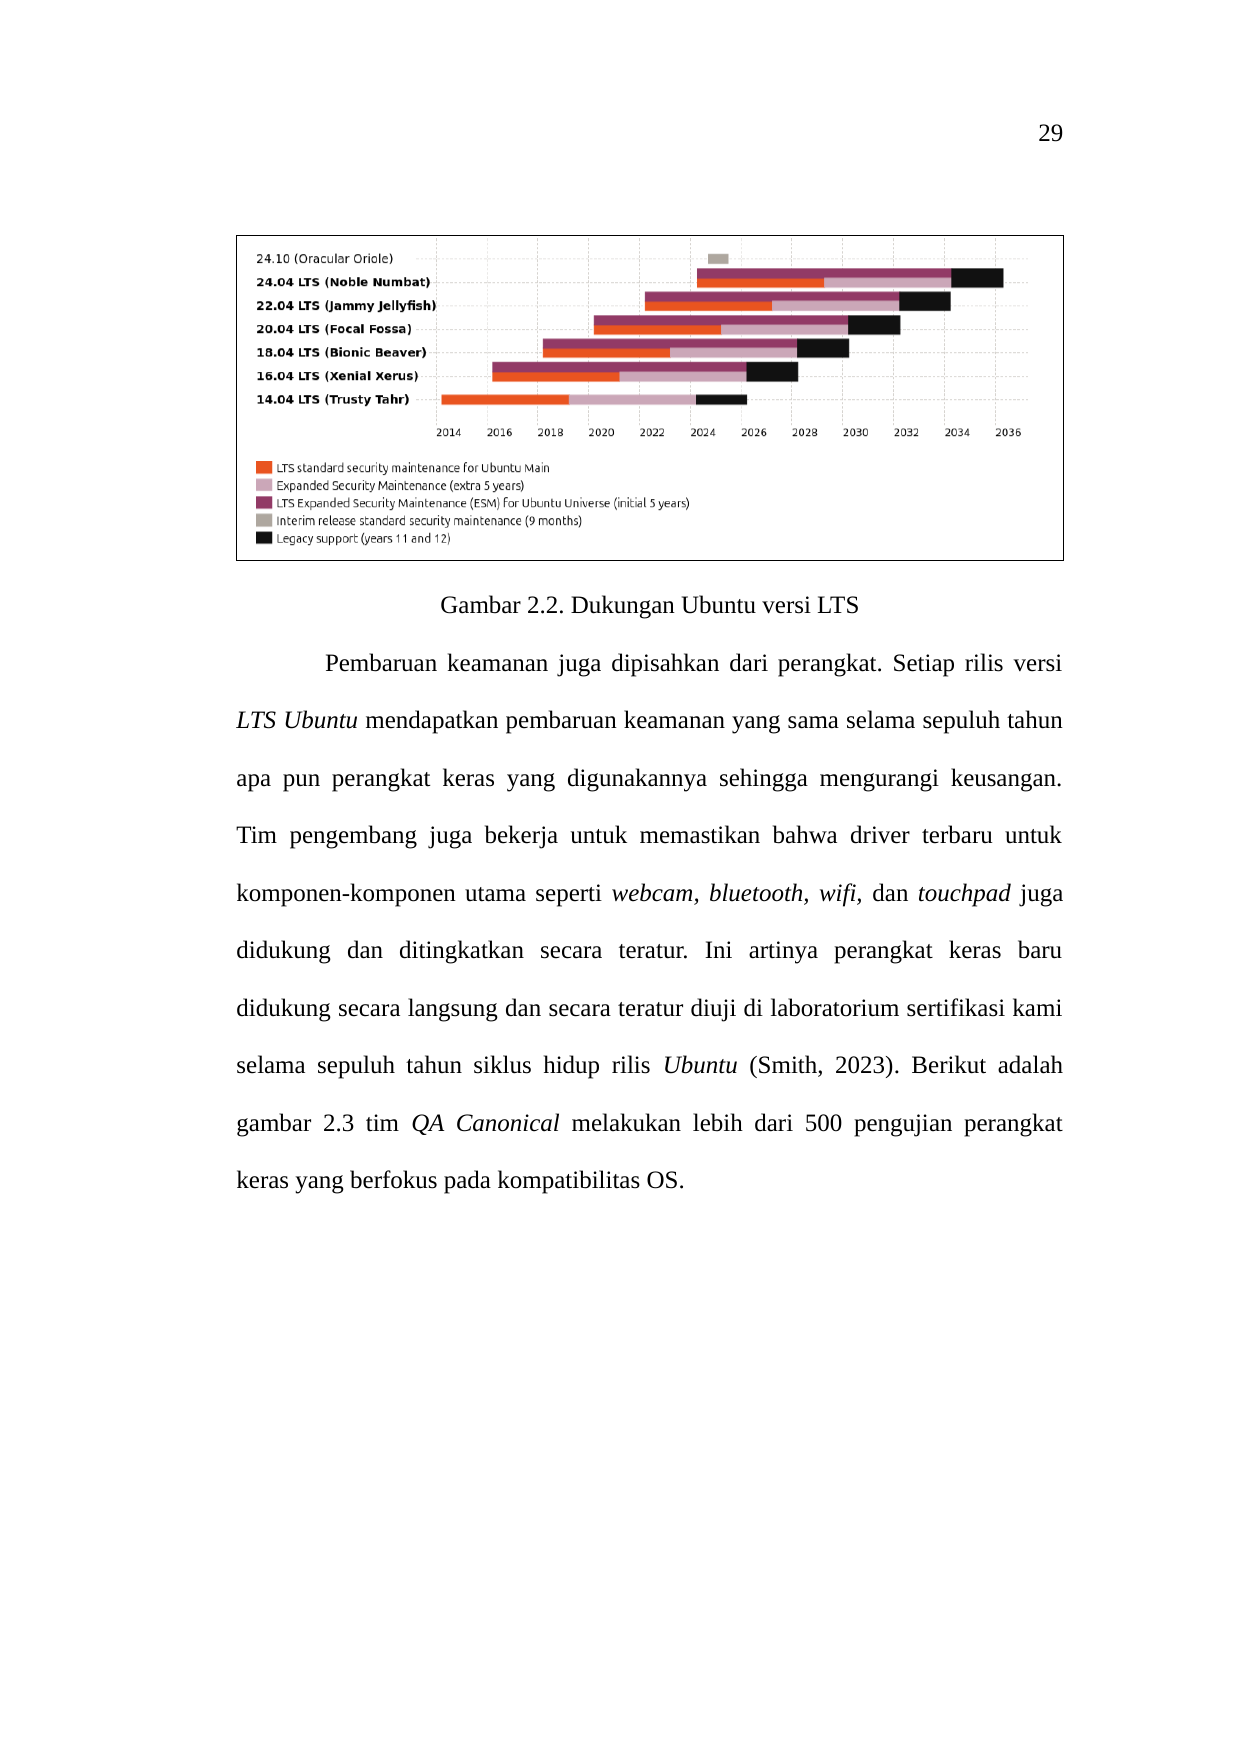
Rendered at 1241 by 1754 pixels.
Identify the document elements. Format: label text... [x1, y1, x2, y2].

text Pembaruan keamanan juga dipisahkan dari perangkat. Setiap rilis versi LTS Ubuntu mendapatkan pembaruan keamanan yang sama selama sepuluh tahun apa pun perangkat keras yang digunakannya sehingga mengurangi keusangan. Tim pengembang juga bekerja untuk memastikan bahwa driver terbaru untuk komponen-komponen utama seperti webcam, bluetooth, wifi, dan touchpad juga didukung dan ditingkatkan secara teratur. Ini artinya perangkat keras baru didukung secara langsung dan secara teratur diuji di laboratorium sertifikasi kami selama sepuluh tahun siklus hidup rilis Ubuntu (Smith, 2023)⁠. Berikut adalah gambar 2.3 tim QA Canonical melakukan lebih dari 500 pengujian perangkat keras yang berfokus pada kompatibilitas OS. [236, 648, 1063, 1194]
picture [239, 238, 1060, 558]
text Gambar 2.2. Dukungan Ubuntu versi LTS [236, 561, 1063, 619]
text [237, 236, 1063, 560]
